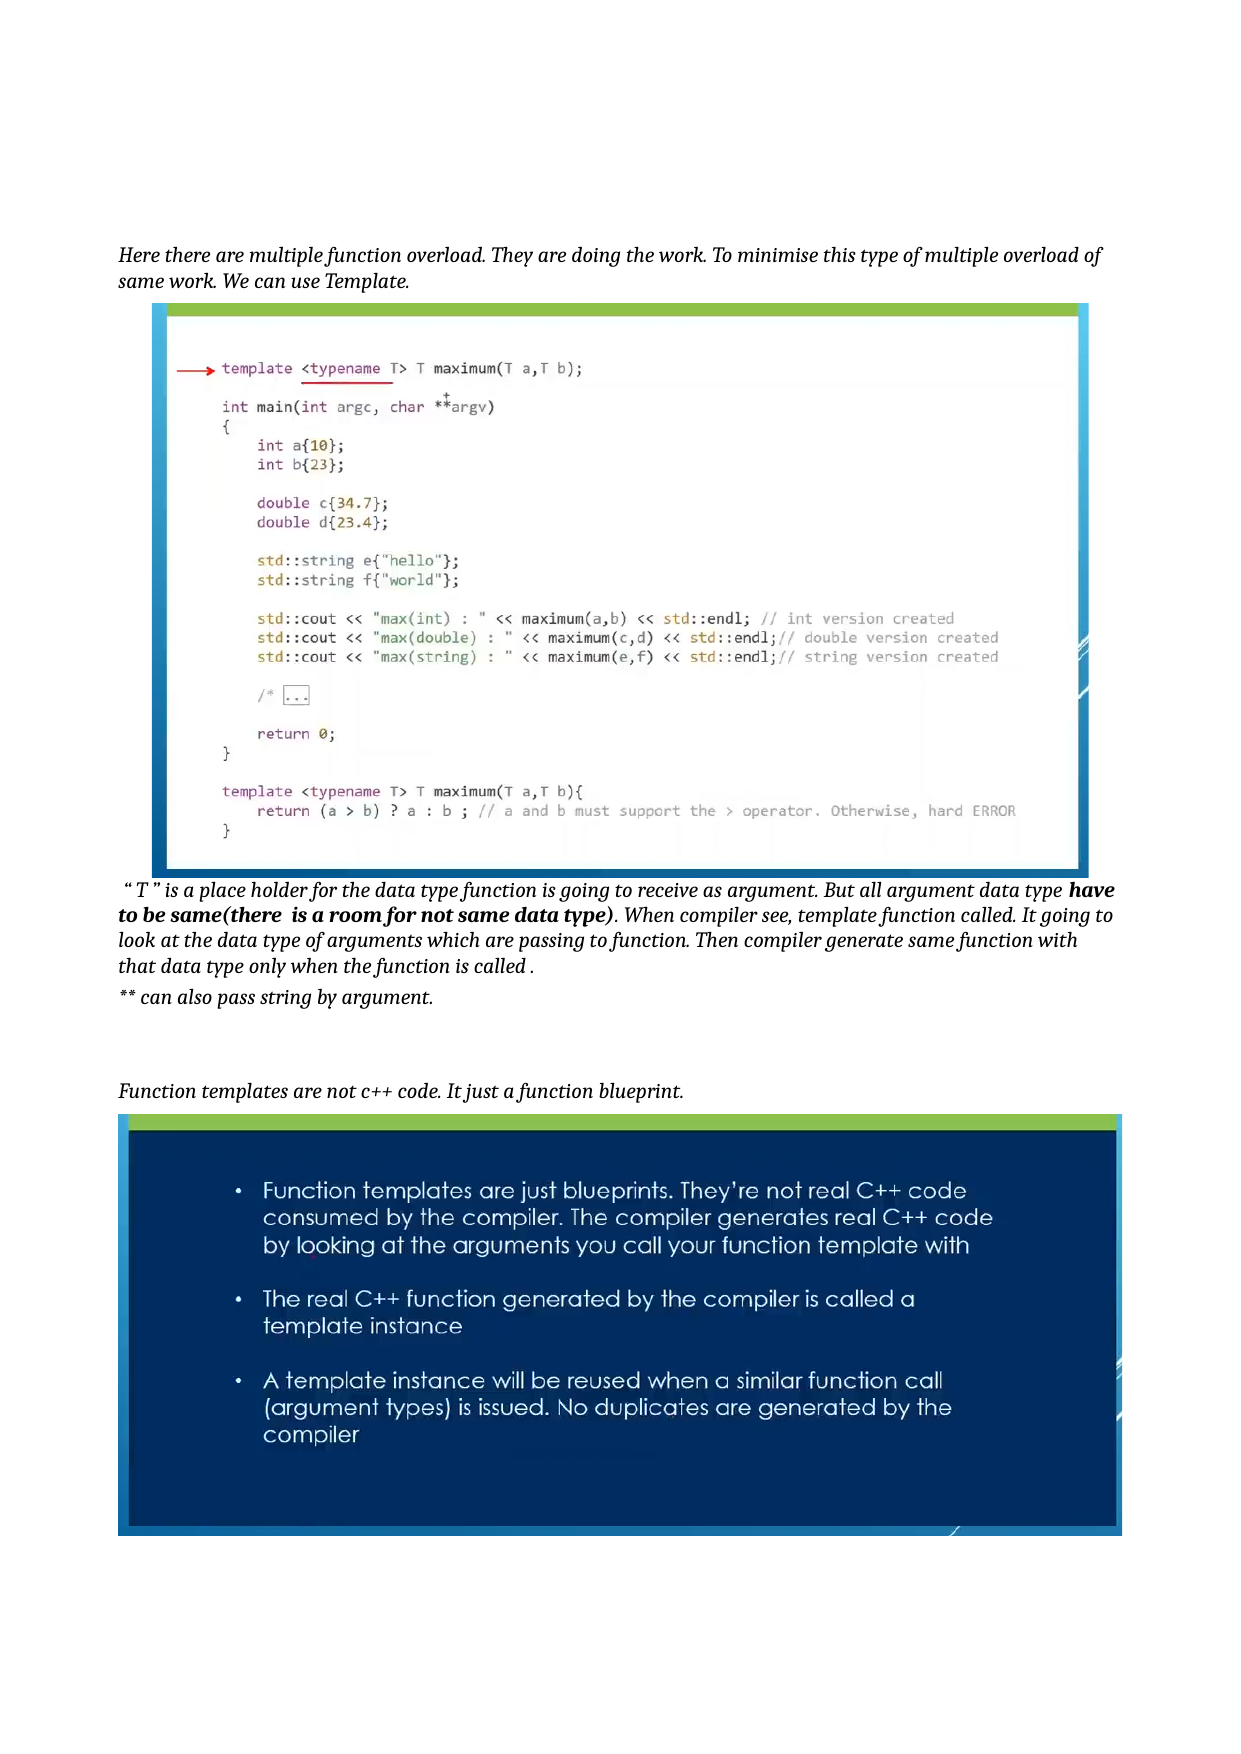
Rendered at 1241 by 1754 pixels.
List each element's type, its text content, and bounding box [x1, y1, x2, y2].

text Here there are multiple function overload. They are doing the work. To minimise this type of multiple overload of same work. We can use Template. [118, 243, 1122, 293]
picture [118, 1114, 1123, 1536]
text Function templates are not c++ code. It just a function blueprint. [118, 1078, 1122, 1103]
text “ T ” is a place holder for the data type function is going to receive as argument. But all argument data type have to be same(there is a room for not same data type). When compiler see, template function called. It going to look at the data type of arguments which are passing to function. Then compiler generate same function with that data type only when the function is called . [118, 299, 1122, 978]
text ** can also pass string by argument. [118, 984, 1122, 1010]
picture [151, 303, 1089, 878]
